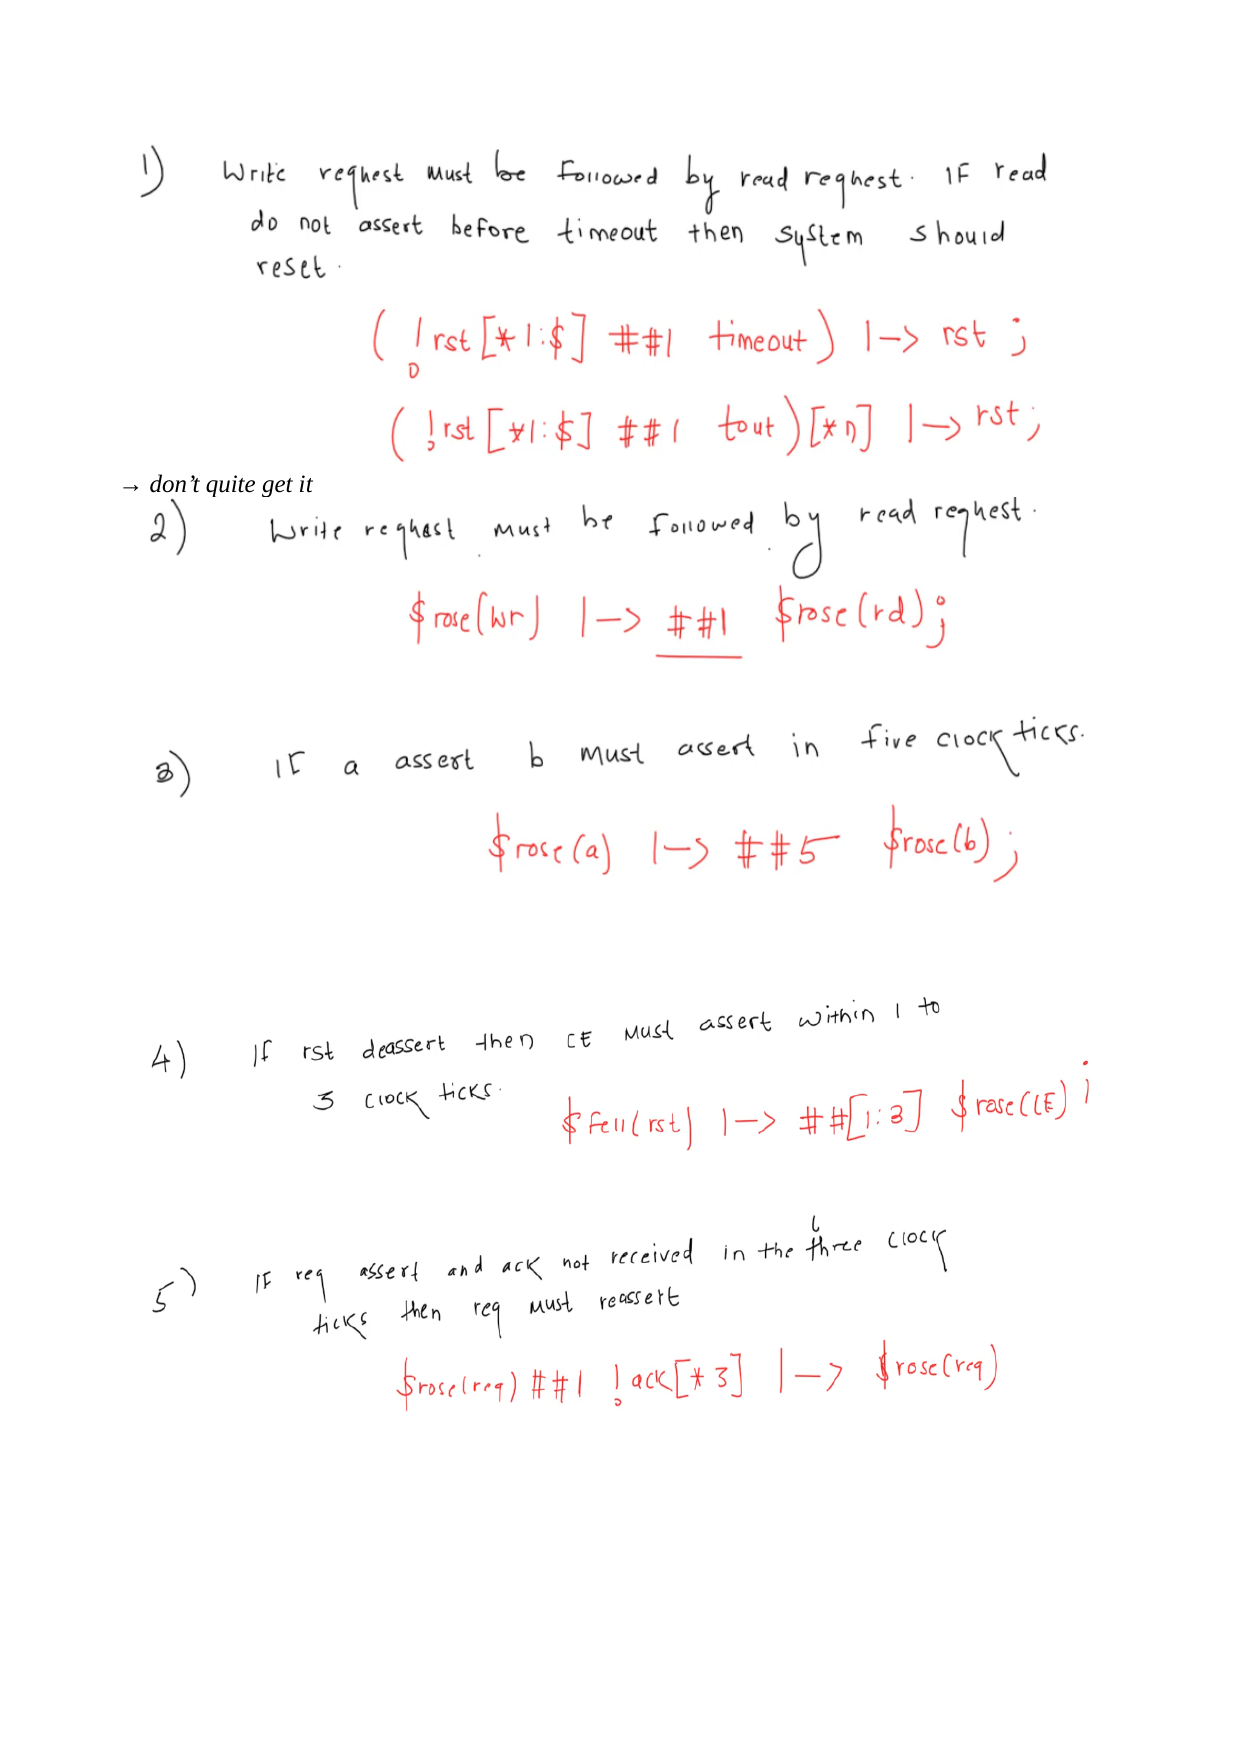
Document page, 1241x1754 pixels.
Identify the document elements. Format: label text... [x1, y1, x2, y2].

picture [118, 963, 1123, 1156]
picture [118, 497, 1123, 906]
text → don’t quite get it [118, 469, 1122, 497]
picture [118, 1213, 1123, 1428]
picture [118, 118, 1123, 469]
